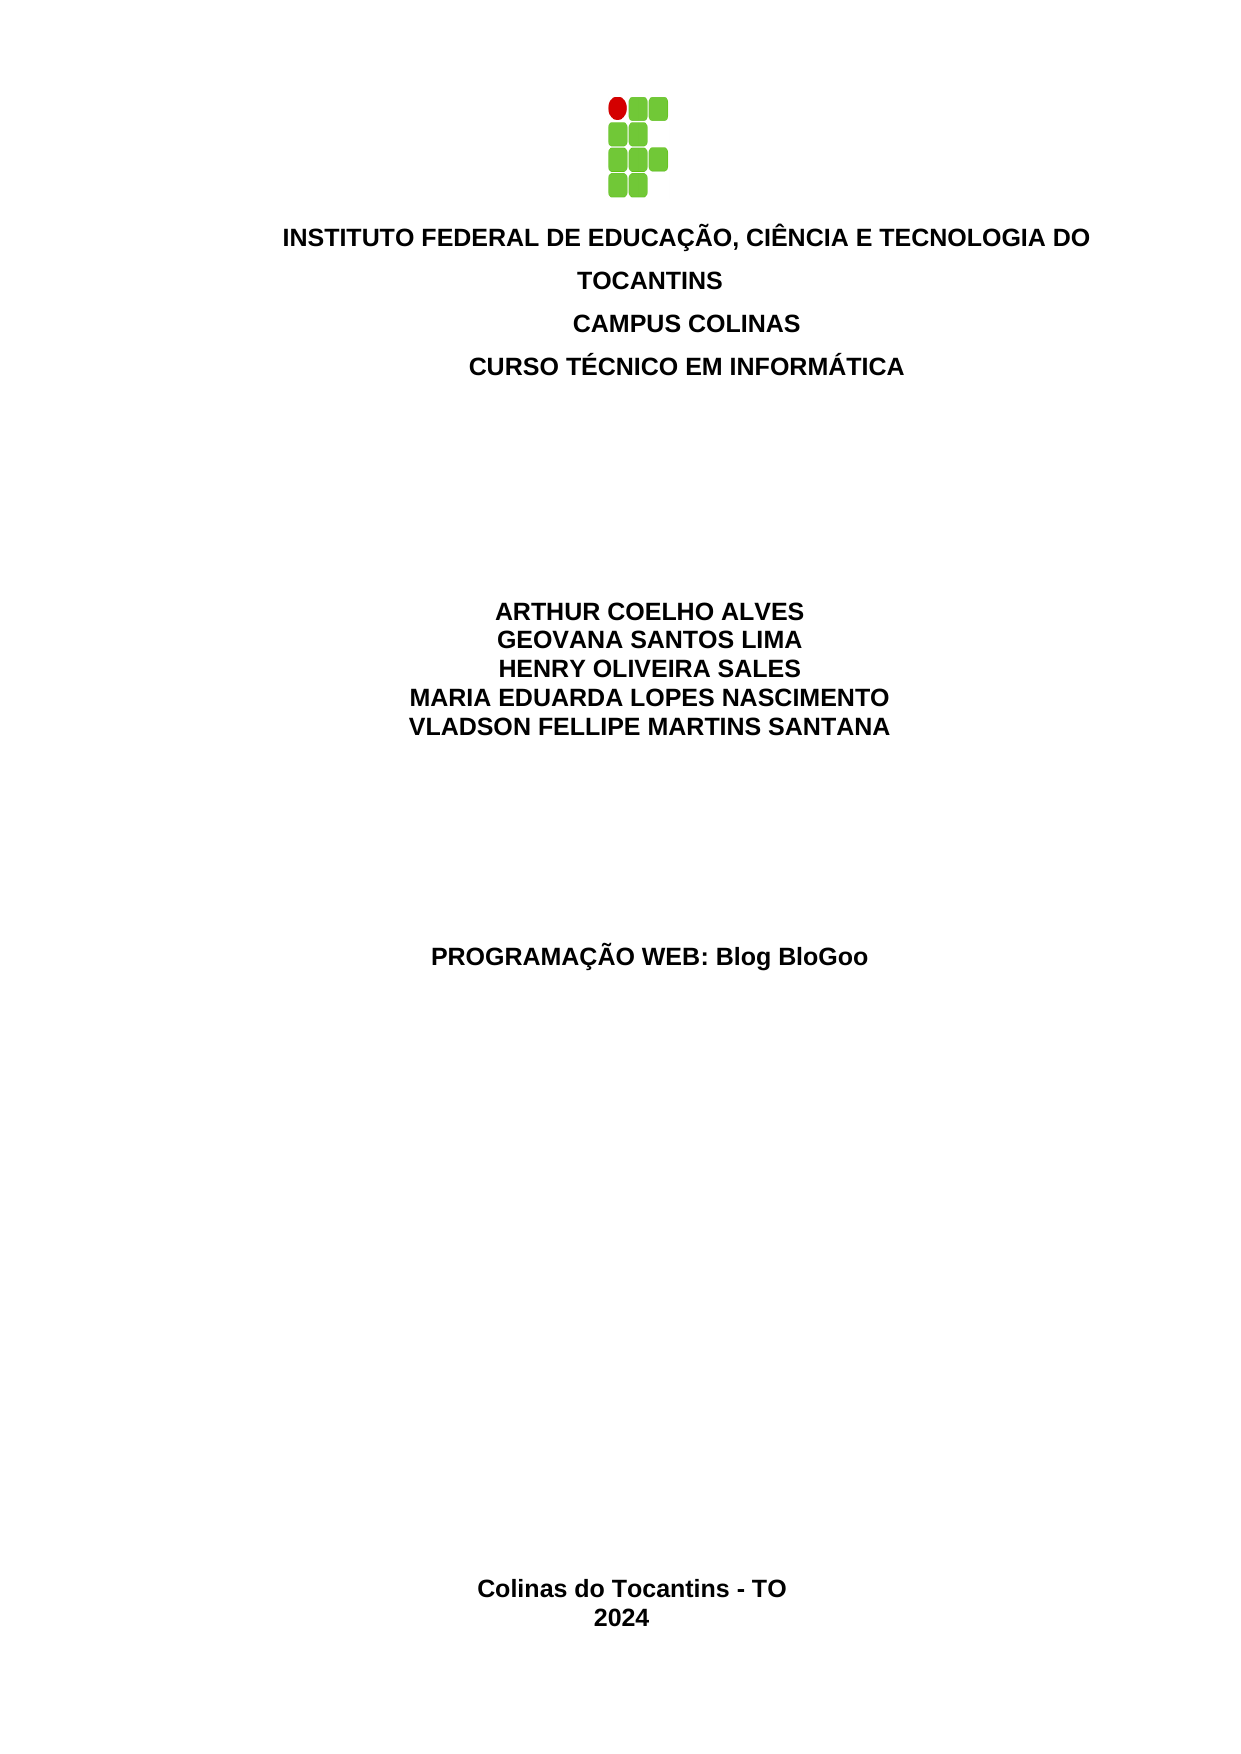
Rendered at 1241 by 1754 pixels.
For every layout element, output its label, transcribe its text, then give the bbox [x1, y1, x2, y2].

text INSTITUTO FEDERAL DE EDUCAÇÃO, CIÊNCIA E TECNOLOGIA DO TOCANTINS [177, 223, 1122, 295]
text PROGRAMAÇÃO WEB: Blog BloGoo [177, 942, 1122, 970]
text CURSO TÉCNICO EM INFORMÁTICA [177, 352, 1122, 381]
text HENRY OLIVEIRA SALES [177, 654, 1122, 683]
text GEOVANA SANTOS LIMA [177, 625, 1122, 654]
text Colinas do Tocantins - TO [477, 1574, 1122, 1603]
text VLADSON FELLIPE MARTINS SANTANA [177, 712, 1122, 740]
picture [594, 97, 681, 199]
text 2024 [552, 1603, 1122, 1632]
text ARTHUR COELHO ALVES [177, 597, 1122, 625]
text CAMPUS COLINAS [177, 309, 1122, 338]
text MARIA EDUARDA LOPES NASCIMENTO [177, 683, 1122, 712]
